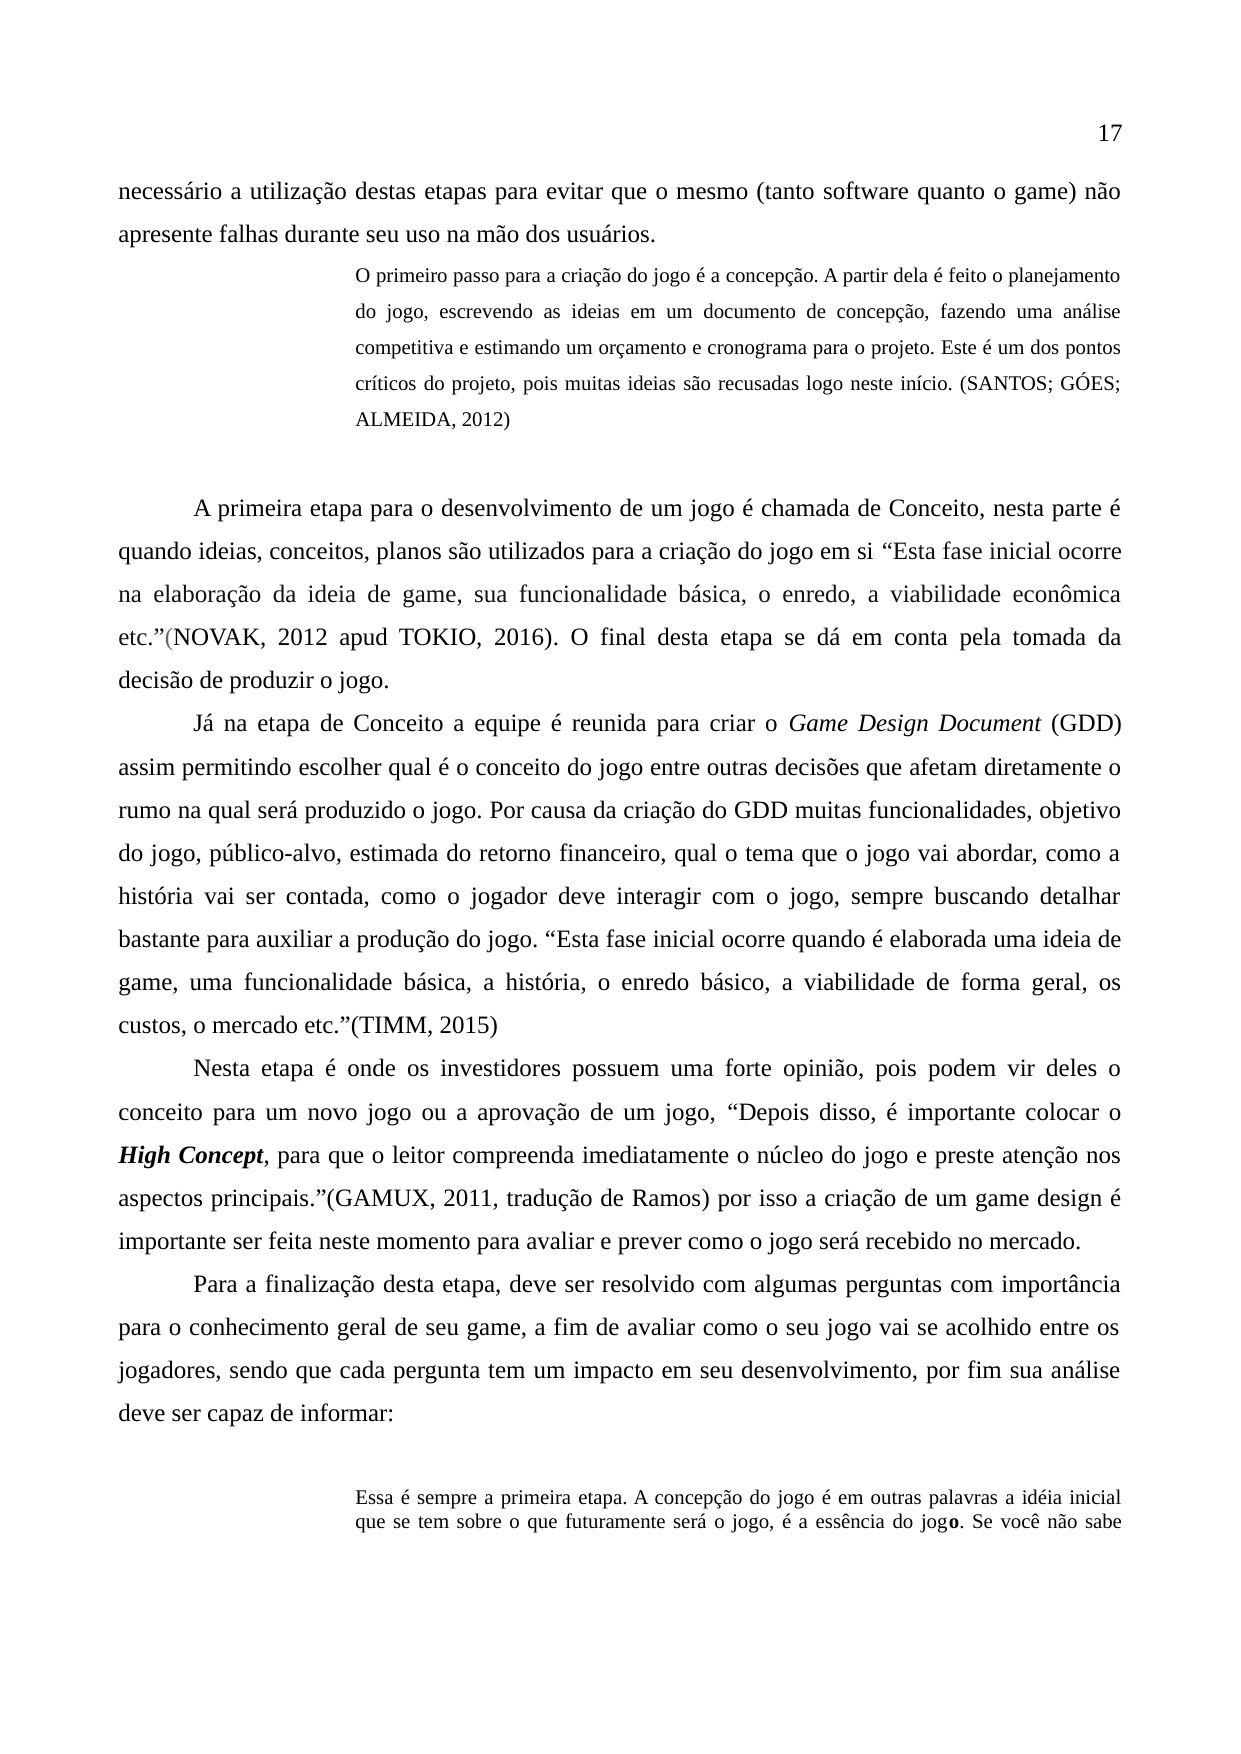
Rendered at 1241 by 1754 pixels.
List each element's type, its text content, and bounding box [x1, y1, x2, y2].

text Nesta etapa é onde os investidores possuem uma forte opinião, pois podem vir deles o conceito para um novo jogo ou a aprovação de um jogo, “Depois disso, é importante colocar o High Concept, para que o leitor compreenda imediatamente o núcleo do jogo e preste atenção nos aspectos principais.”(Gamux, 2011, tradução de Ramos) por isso a criação de um game design é importante ser feita neste momento para avaliar e prever como o jogo será recebido no mercado. [118, 1053, 1122, 1255]
text necessário a utilização destas etapas para evitar que o mesmo (tanto software quanto o game) não apresente falhas durante seu uso na mão dos usuários. [118, 176, 1122, 248]
text Para a finalização desta etapa, deve ser resolvido com algumas perguntas com importância para o conhecimento geral de seu game, a fim de avaliar como o seu jogo vai se acolhido entre os jogadores, sendo que cada pergunta tem um impacto em seu desenvolvimento, por fim sua análise deve ser capaz de informar: [118, 1269, 1122, 1427]
text Essa é sempre a primeira etapa. A concepção do jogo é em outras palavras a idéia inicial que se tem sobre o que futuramente será o jogo, é a essência do jogo. Se você não sabe [355, 1485, 1122, 1533]
text A primeira etapa para o desenvolvimento de um jogo é chamada de Conceito, nesta parte é quando ideias, conceitos, planos são utilizados para a criação do jogo em si “Esta fase inicial ocorre na elaboração da ideia de game, sua funcionalidade básica, o enredo, a viabilidade econômica etc.”(NOVAK, 2012 apud TOKIO, 2016). O final desta etapa se dá em conta pela tomada da decisão de produzir o jogo. [118, 493, 1122, 694]
text O primeiro passo para a criação do jogo é a concepção. A partir dela é feito o planejamento do jogo, escrevendo as ideias em um documento de concepção, fazendo uma análise competitiva e estimando um orçamento e cronograma para o projeto. Este é um dos pontos críticos do projeto, pois muitas ideias são recusadas logo neste início. (SANTOS; GÓES; ALMEIDA, 2012) [355, 263, 1122, 431]
text Já na etapa de Conceito a equipe é reunida para criar o Game Design Document (GDD) assim permitindo escolher qual é o conceito do jogo entre outras decisões que afetam diretamente o rumo na qual será produzido o jogo. Por causa da criação do GDD muitas funcionalidades, objetivo do jogo, público-alvo, estimada do retorno financeiro, qual o tema que o jogo vai abordar, como a história vai ser contada, como o jogador deve interagir com o jogo, sempre buscando detalhar bastante para auxiliar a produção do jogo. “Esta fase inicial ocorre quando é elaborada uma ideia de game, uma funcionalidade básica, a história, o enredo básico, a viabilidade de forma geral, os custos, o mercado etc.”(TIMM, 2015) [118, 708, 1122, 1039]
